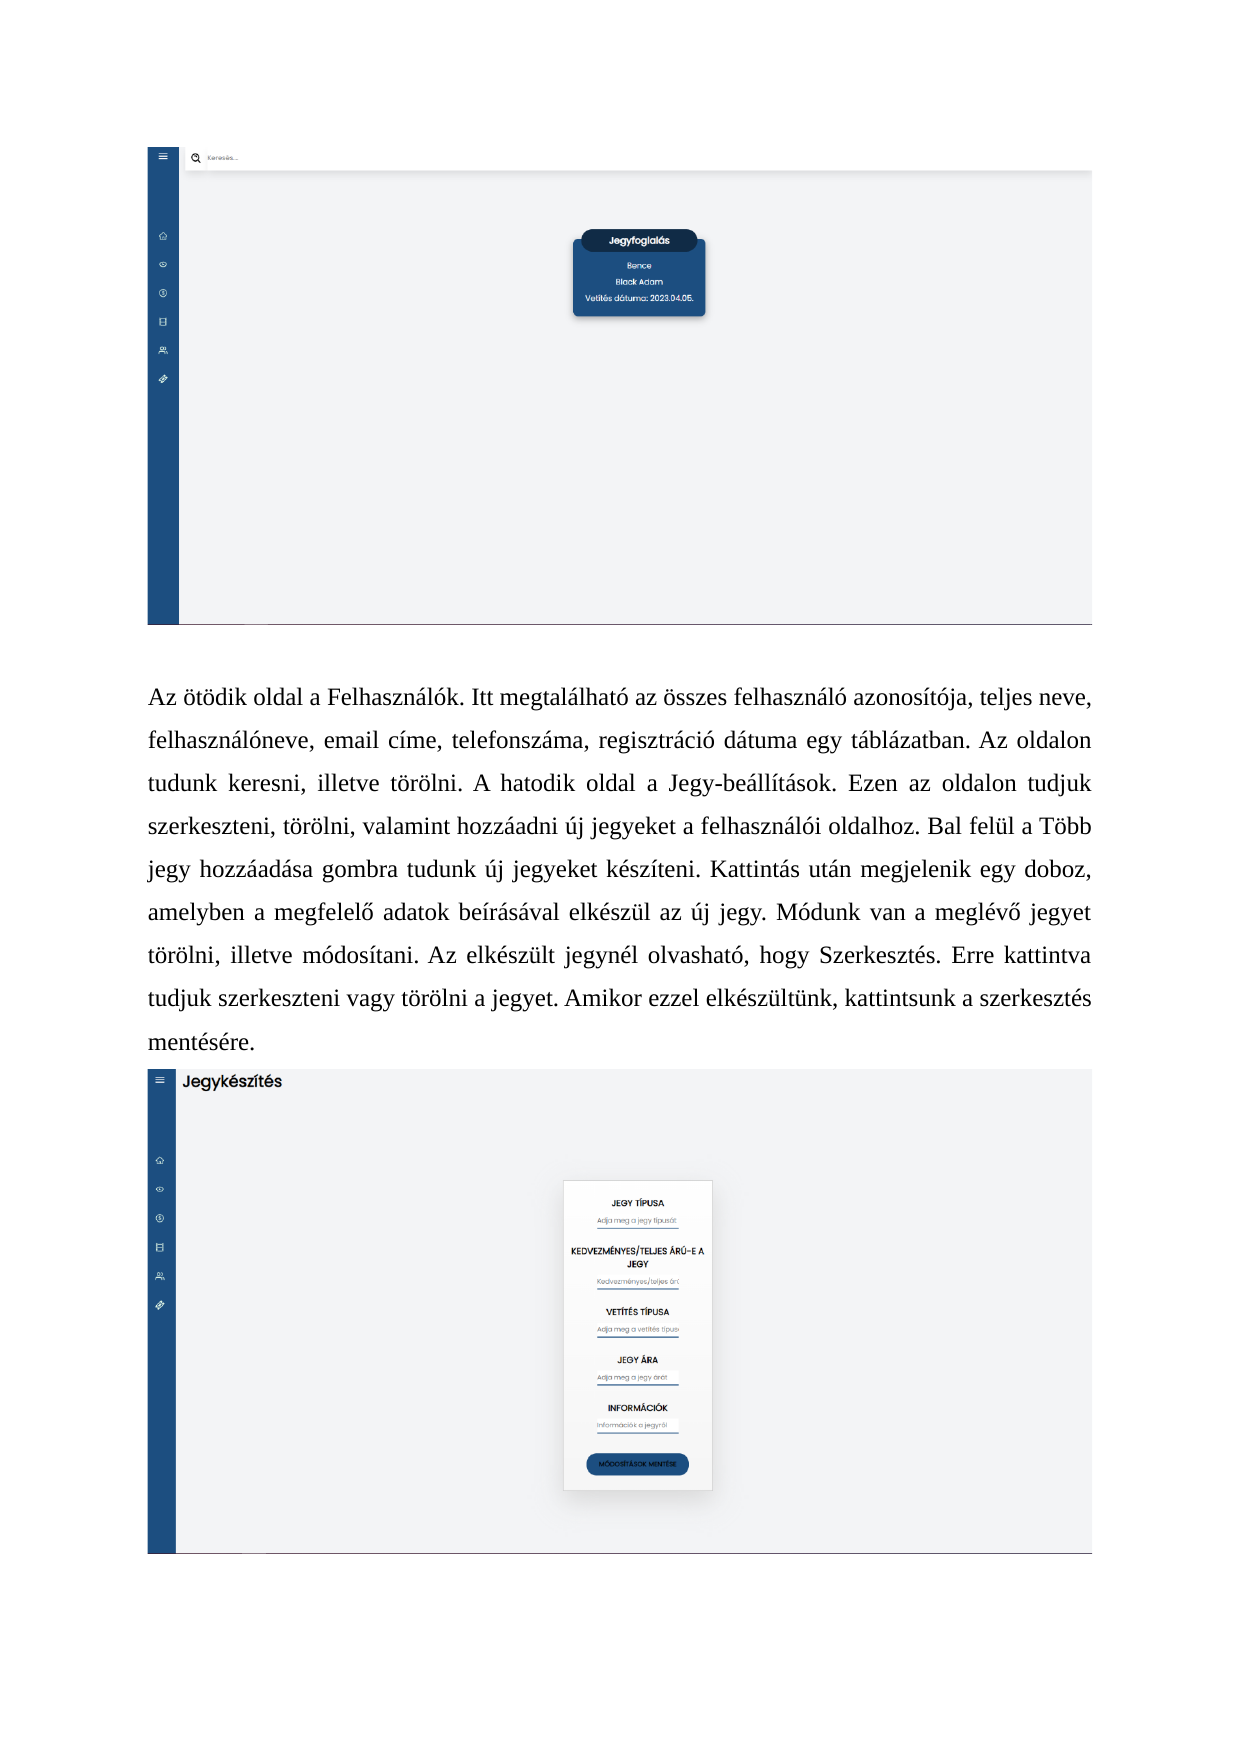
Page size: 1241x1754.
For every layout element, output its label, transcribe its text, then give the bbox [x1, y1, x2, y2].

text Az ötödik oldal a Felhasználók. Itt megtalálható az összes felhasználó azonosítója, teljes neve, felhasználóneve, email címe, telefonszáma, regisztráció dátuma egy táblázatban. Az oldalon tudunk keresni, illetve törölni. A hatodik oldal a Jegy-beállítások. Ezen az oldalon tudjuk szerkeszteni, törölni, valamint hozzáadni új jegyeket a felhasználói oldalhoz. Bal felül a Több jegy hozzáadása gombra tudunk új jegyeket készíteni. Kattintás után megjelenik egy doboz, amelyben a megfelelő adatok beírásával elkészül az új jegy. Módunk van a meglévő jegyet törölni, illetve módosítani. Az elkészült jegynél olvasható, hogy Szerkesztés. Erre kattintva tudjuk szerkeszteni vagy törölni a jegyet. Amikor ezzel elkészültünk, kattintsunk a szerkesztés mentésére. [148, 682, 1093, 1069]
